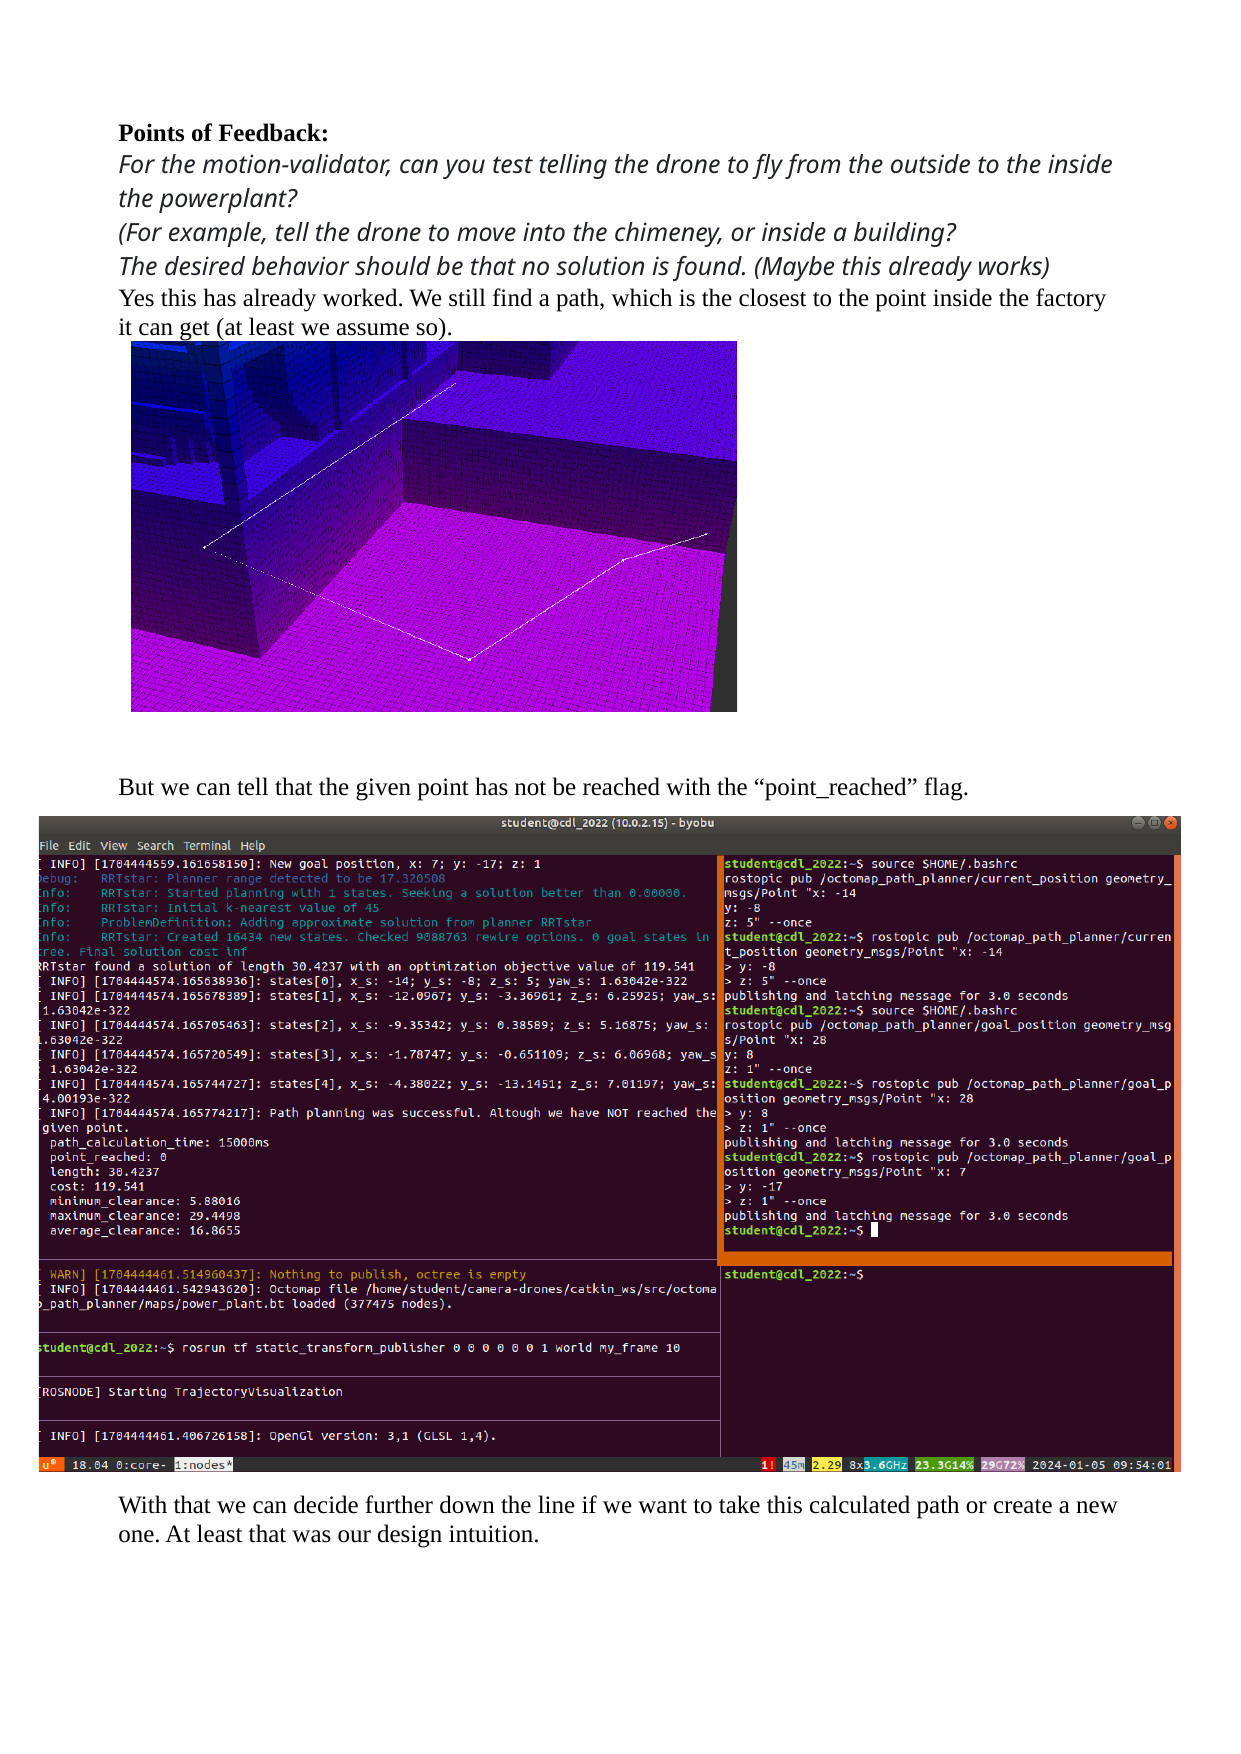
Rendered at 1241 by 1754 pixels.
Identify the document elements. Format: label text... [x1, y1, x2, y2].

text The desired behavior should be that no solution is found. (Maybe this already works) [118, 249, 1122, 283]
text With that we can decide further down the line if we want to take this calculated path or create a new one. At least that was our design intuition. [118, 1491, 1122, 1548]
text Points of Feedback: [118, 118, 1122, 147]
picture [38, 816, 1181, 1472]
text But we can tell that the given point has not be reached with the “point_reached” flag. [118, 772, 1122, 801]
text For the motion-validator, can you test telling the drone to fly from the outside to the inside the powerplant? (For example, tell the drone to move into the chimeney, or inside a building? [118, 147, 1122, 249]
picture [131, 341, 738, 712]
text Yes this has already worked. We still find a path, which is the closest to the point inside the factory it can get (at least we assume so). [118, 283, 1122, 341]
